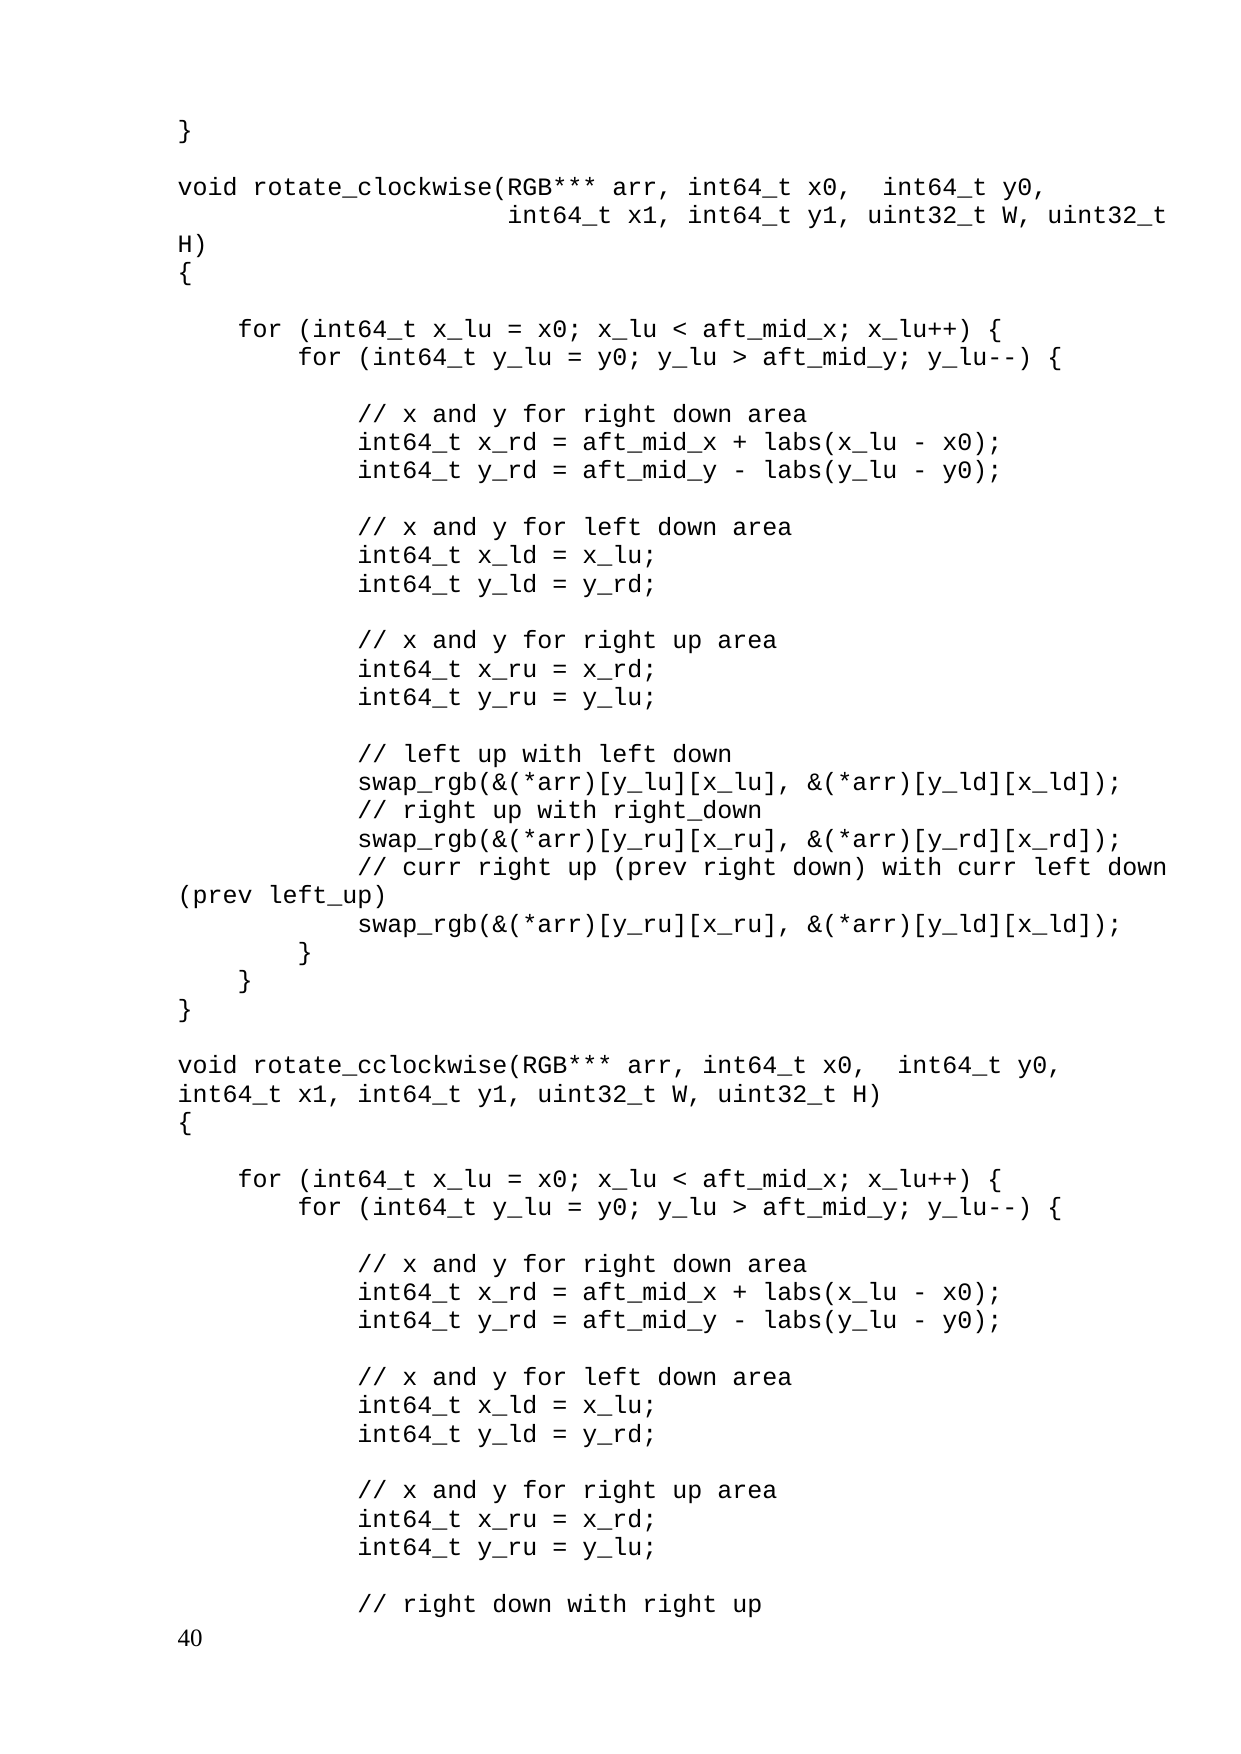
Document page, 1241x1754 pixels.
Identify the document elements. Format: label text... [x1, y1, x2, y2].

text int64_t x_ru = x_rd; [177, 656, 1181, 685]
text } [177, 118, 1181, 146]
text int64_t y_rd = aft_mid_y - labs(y_lu - y0); [177, 458, 1181, 486]
text // curr right up (prev right down) with curr left down (prev left_up) [177, 855, 1181, 911]
text int64_t y_ld = y_rd; [177, 571, 1181, 600]
text // x and y for left down area [177, 515, 1181, 543]
text } [177, 968, 1181, 996]
text // x and y for right up area [177, 1478, 1181, 1506]
text // left up with left down [177, 741, 1181, 770]
text int64_t x_rd = aft_mid_x + labs(x_lu - x0); [177, 430, 1181, 458]
text { [177, 260, 1181, 288]
text int64_t y_ru = y_lu; [177, 685, 1181, 713]
text int64_t x_rd = aft_mid_x + labs(x_lu - x0); [177, 1280, 1181, 1308]
text for (int64_t y_lu = y0; y_lu > aft_mid_y; y_lu--) { [177, 345, 1181, 373]
text for (int64_t y_lu = y0; y_lu > aft_mid_y; y_lu--) { [177, 1195, 1181, 1223]
text } [177, 940, 1181, 968]
text int64_t x_ru = x_rd; [177, 1506, 1181, 1535]
text // right up with right_down [177, 798, 1181, 826]
text int64_t y_ru = y_lu; [177, 1535, 1181, 1563]
text int64_t x_ld = x_lu; [177, 1393, 1181, 1421]
text for (int64_t x_lu = x0; x_lu < aft_mid_x; x_lu++) { [177, 316, 1181, 345]
text swap_rgb(&(*arr)[y_ru][x_ru], &(*arr)[y_rd][x_rd]); [177, 826, 1181, 855]
text void rotate_clockwise(RGB*** arr, int64_t x0, int64_t y0, [177, 175, 1181, 203]
text // x and y for left down area [177, 1365, 1181, 1393]
text // right down with right up [177, 1591, 1181, 1620]
text void rotate_cclockwise(RGB*** arr, int64_t x0, int64_t y0, int64_t x1, int64_t y1, uint32_t W, uint32_t H) [177, 1053, 1181, 1110]
text for (int64_t x_lu = x0; x_lu < aft_mid_x; x_lu++) { [177, 1166, 1181, 1195]
text int64_t y_ld = y_rd; [177, 1421, 1181, 1450]
text // x and y for right up area [177, 628, 1181, 656]
text // x and y for right down area [177, 401, 1181, 430]
text swap_rgb(&(*arr)[y_lu][x_lu], &(*arr)[y_ld][x_ld]); [177, 770, 1181, 798]
text int64_t x_ld = x_lu; [177, 543, 1181, 571]
text // x and y for right down area [177, 1251, 1181, 1280]
text { [177, 1110, 1181, 1138]
text int64_t y_rd = aft_mid_y - labs(y_lu - y0); [177, 1308, 1181, 1336]
text } [177, 996, 1181, 1025]
text swap_rgb(&(*arr)[y_ru][x_ru], &(*arr)[y_ld][x_ld]); [177, 911, 1181, 940]
text int64_t x1, int64_t y1, uint32_t W, uint32_t H) [177, 203, 1181, 260]
